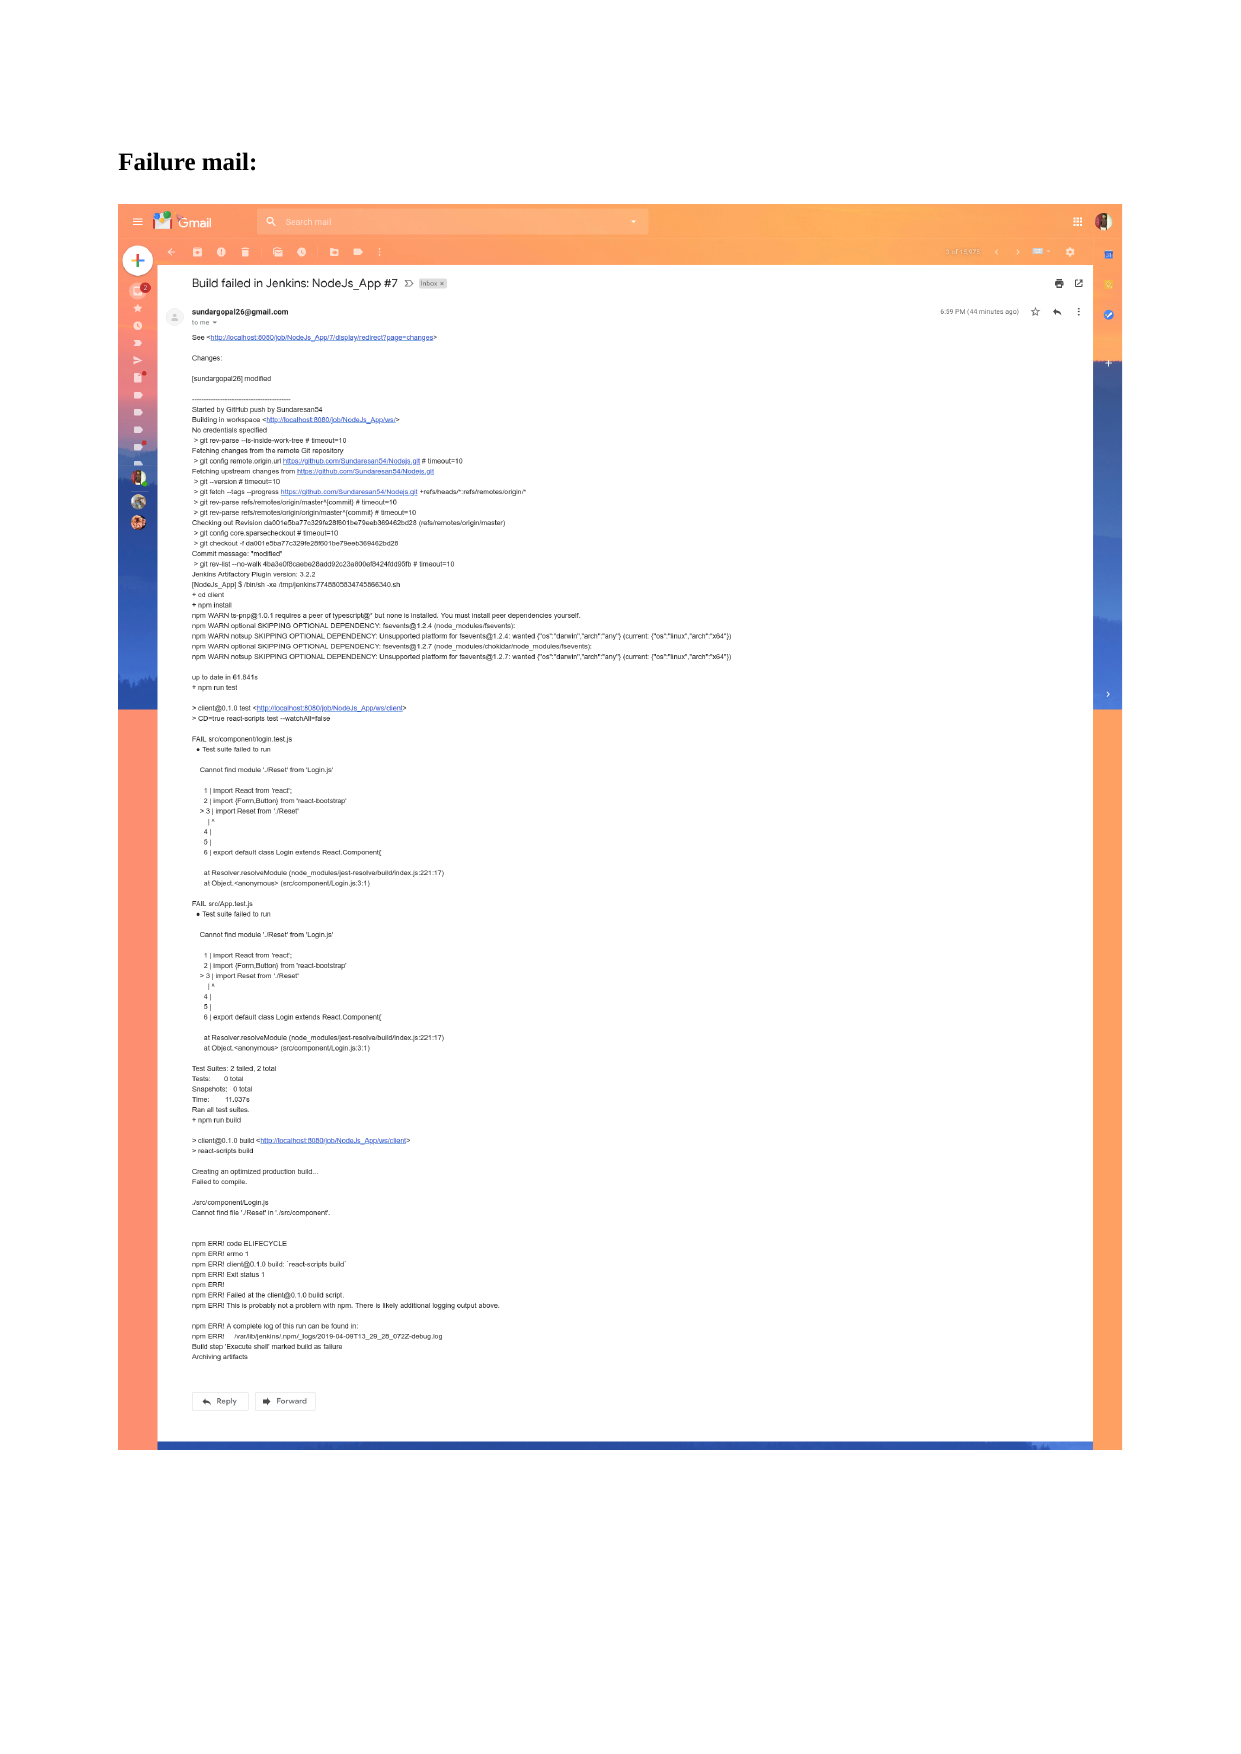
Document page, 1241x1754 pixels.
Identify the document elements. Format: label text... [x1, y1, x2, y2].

text Failure mail: [118, 147, 1122, 176]
picture [118, 204, 1123, 1450]
